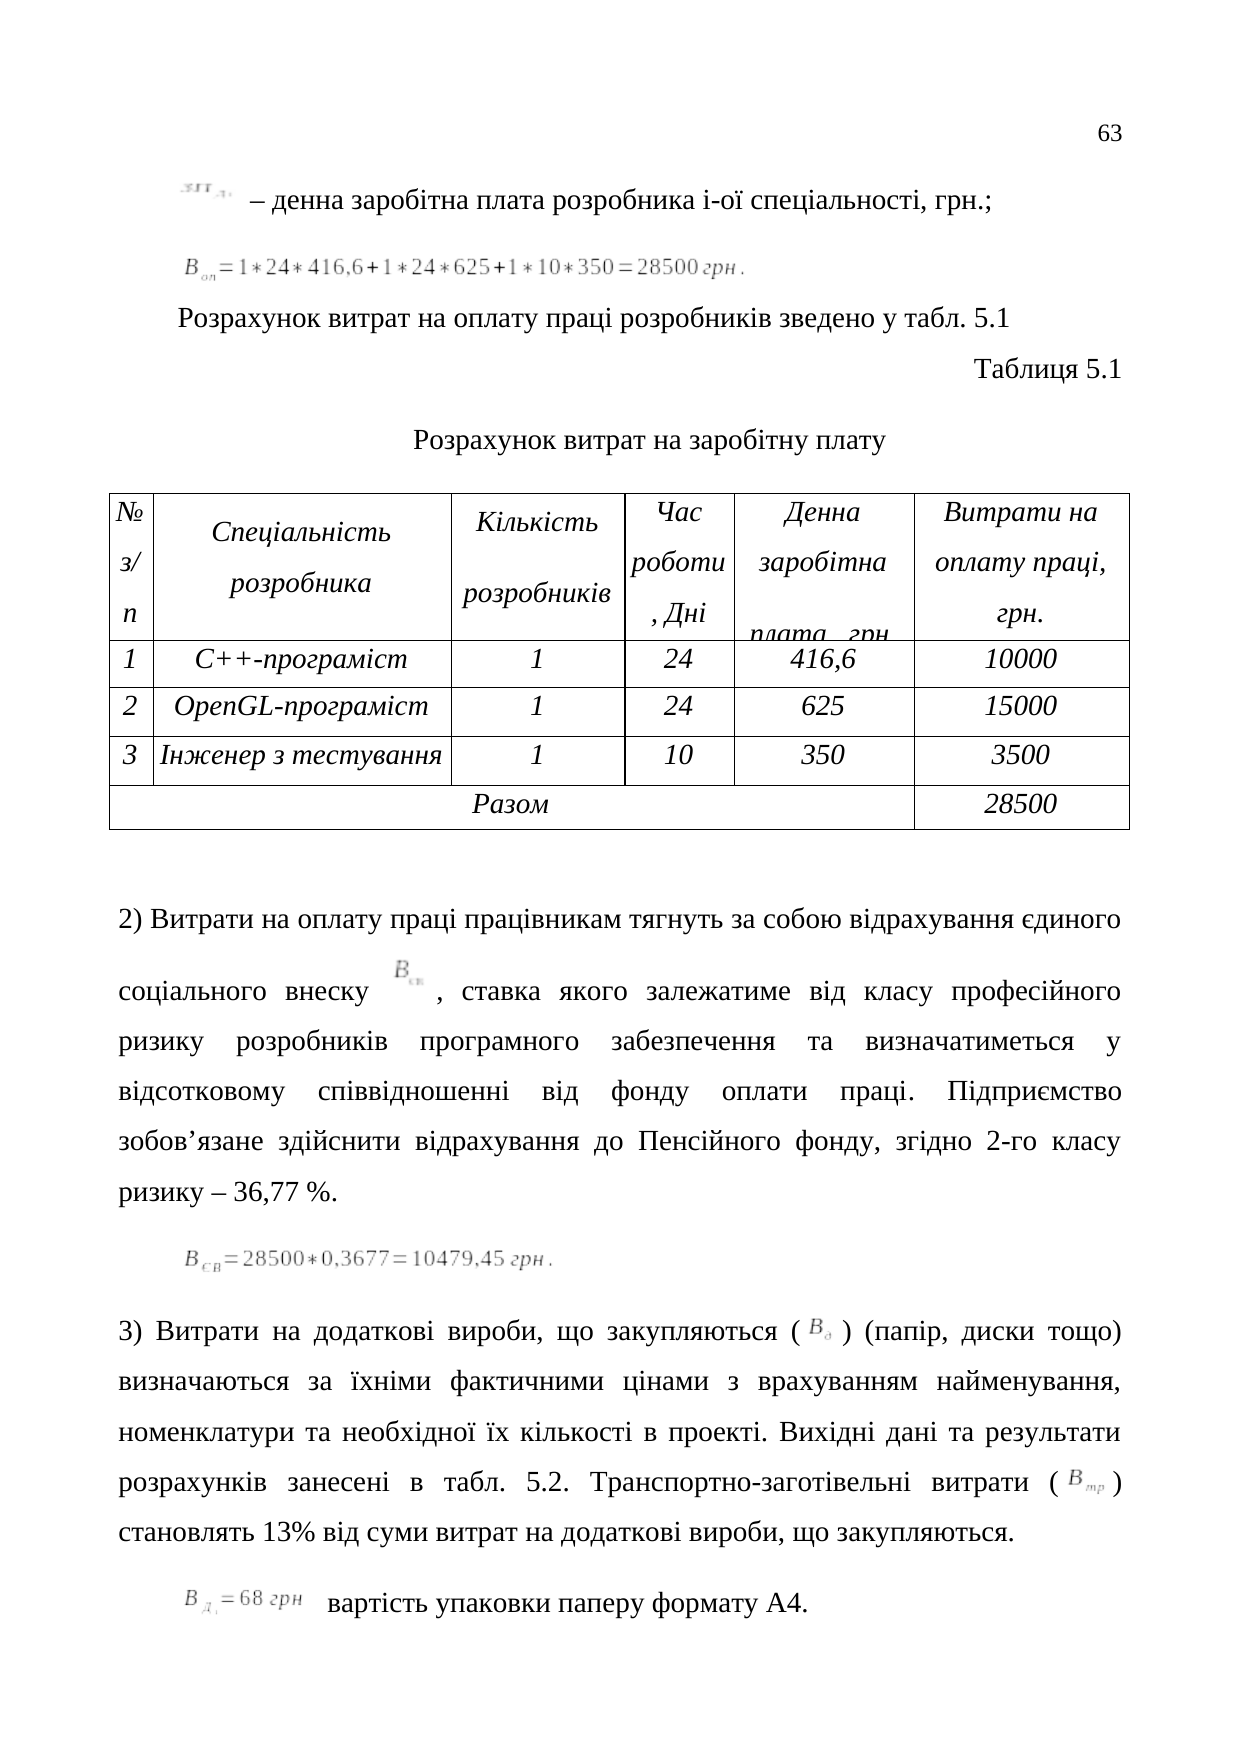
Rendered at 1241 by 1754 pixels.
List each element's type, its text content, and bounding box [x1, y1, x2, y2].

table_header Час роботи, Дні [626, 494, 734, 640]
table_cell 416,6 [735, 641, 914, 687]
table_cell 625 [735, 688, 914, 736]
table_header Кількість розробників [452, 494, 624, 640]
table_cell Інженер з тестування [154, 737, 451, 785]
text Розрахунок витрат на заробітну плату [118, 422, 1122, 456]
table_cell 24 [626, 688, 734, 736]
table_cell 2 [110, 688, 153, 736]
text вартість упаковки паперу формату А4. [118, 1585, 1122, 1622]
table_cell Разом [110, 786, 914, 829]
table_cell C++-програміст [154, 641, 451, 687]
text Розрахунок витрат на оплату праці розробників зведено у табл. 5.1 [118, 301, 1122, 334]
table_cell 1 [452, 688, 624, 736]
table_header Витрати на оплату праці, грн. [915, 494, 1129, 640]
text 2) Витрати на оплату праці працівникам тягнуть за собою відрахування єдиного соціального внеску , ставка якого залежатиме від класу професійного ризику розробників програмного забезпечення та визначатиметься у відсотковому співвідношенні від фонду оплати праці. Підприємство зобов’язане здійснити відрахування до Пенсійного фонду, згідно 2-го класу ризику – 36,77 %. [118, 901, 1122, 1207]
table_cell 1 [452, 737, 624, 785]
text 3) Витрати на додаткові вироби, що закупляються () (папір, диски тощо) визначаються за їхніми фактичними цінами з врахуванням найменування, номенклатури та необхідної їх кількості в проекті. Вихідні дані та результати розрахунків занесені в табл. 5.2. Транспортно-заготівельні витрати () становлять 13% від суми витрат на додаткові вироби, що закупляються. [118, 1313, 1122, 1548]
table_cell 1 [452, 641, 624, 687]
table_cell OpenGL-програміст [154, 688, 451, 736]
table_cell 10 [626, 737, 734, 785]
table_cell 28500 [915, 786, 1129, 829]
table_header № з/п [110, 494, 153, 640]
table_cell 350 [735, 737, 914, 785]
table_cell 3500 [915, 737, 1129, 785]
table_cell 3 [110, 737, 153, 785]
table_header Спеціальність розробника [154, 494, 451, 640]
table_header Денна заробітна плата , грн. [735, 494, 914, 640]
table_cell 10000 [915, 641, 1129, 687]
table_cell 15000 [915, 688, 1129, 736]
text – денна заробітна плата розробника і-ої спеціальності, грн.; [118, 176, 1122, 216]
table_cell 24 [626, 641, 734, 687]
table_cell 1 [110, 641, 153, 687]
text Таблиця 5.1 [118, 351, 1122, 384]
